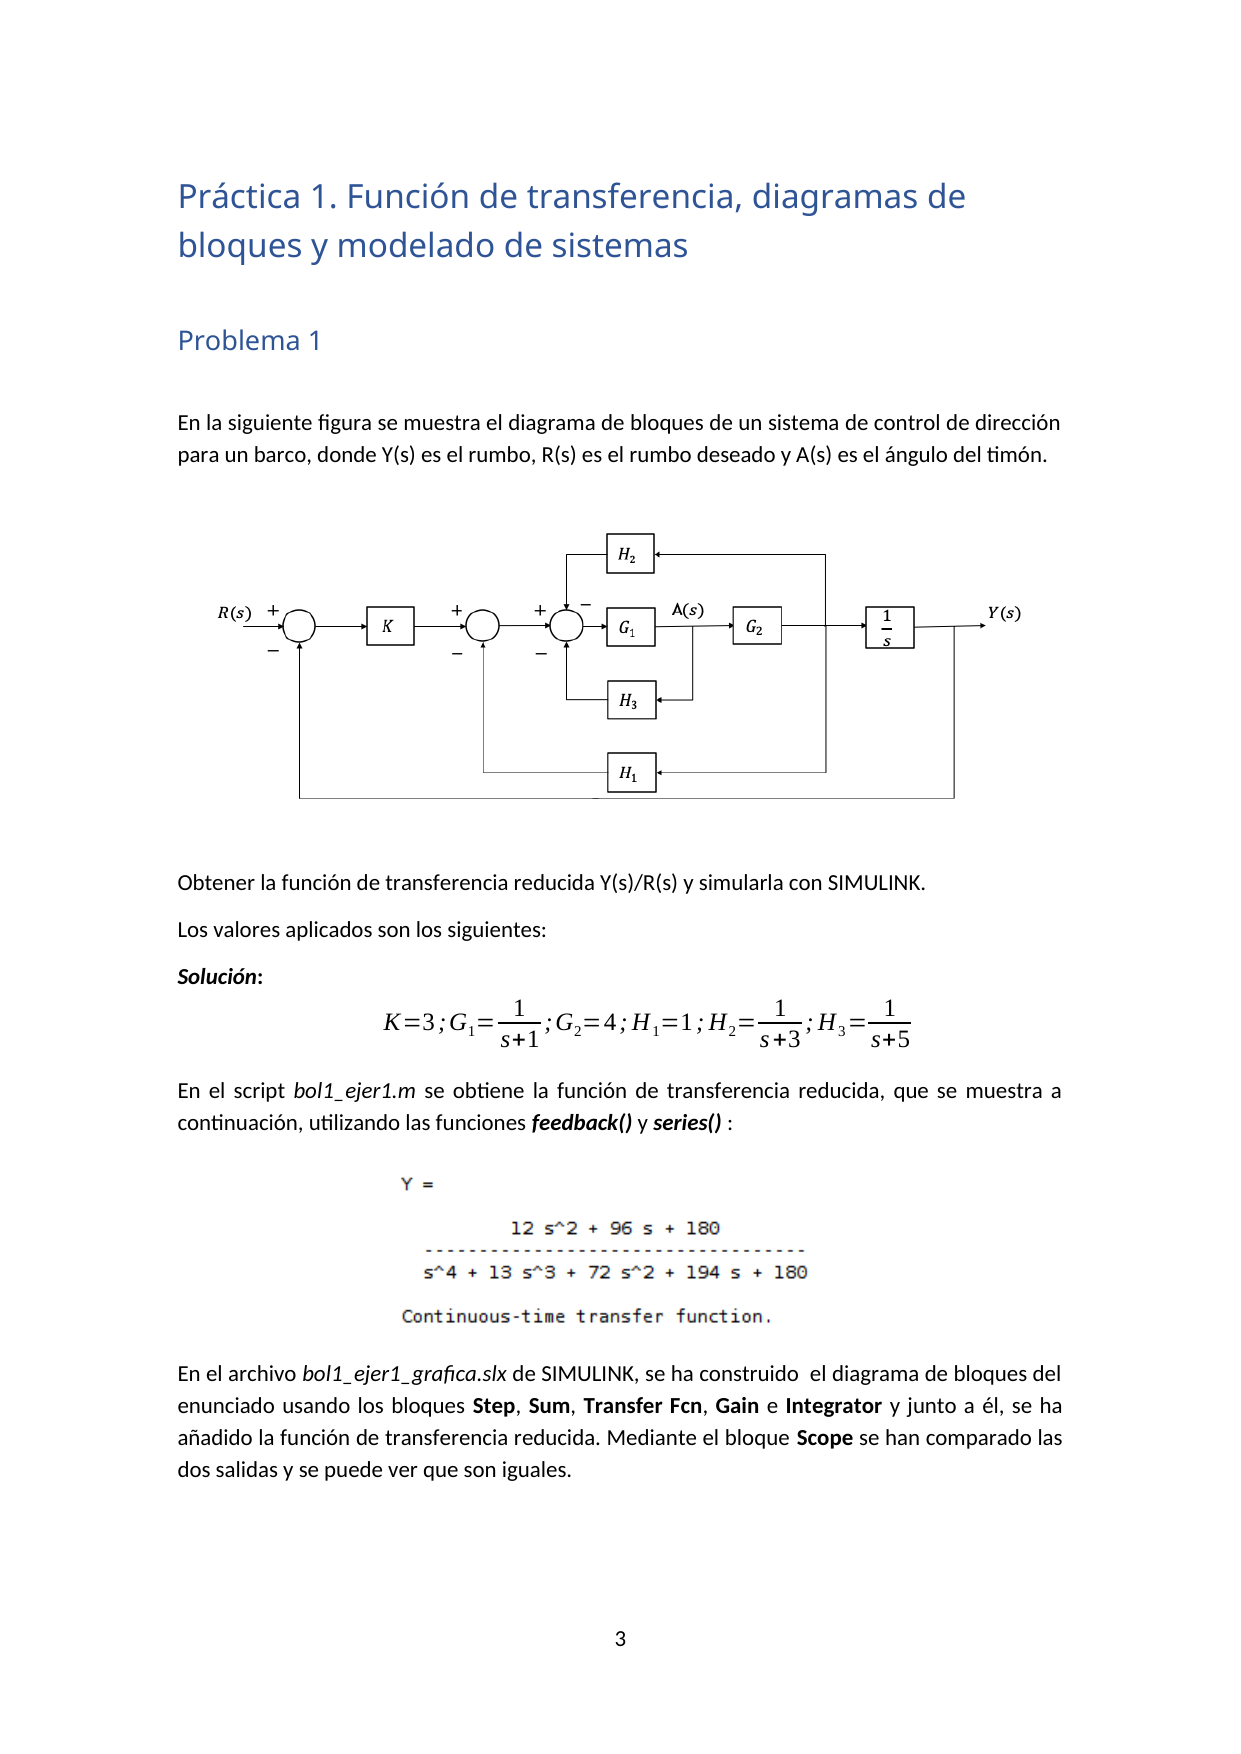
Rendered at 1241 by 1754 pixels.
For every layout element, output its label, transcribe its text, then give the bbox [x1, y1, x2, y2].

text Solución: [177, 962, 1063, 990]
subtitle Práctica 1. Función de transferencia, diagramas de bloques y modelado de sistemas [177, 173, 1063, 267]
picture [400, 1167, 840, 1337]
text En la siguiente figura se muestra el diagrama de bloques de un sistema de control de dirección para un barco, donde Y(s) es el rumbo, R(s) es el rumbo deseado y A(s) es el ángulo del timón. [177, 408, 1063, 468]
text En el script bol1_ejer1.m se obtiene la función de transferencia reducida, que se muestra a continuación, utilizando las funciones feedback() y series() : [177, 1009, 1063, 1136]
text En el archivo bol1_ejer1_grafica.slx de SIMULINK, se ha construido el diagrama de bloques del enunciado usando los bloques Step, Sum, Transfer Fcn, Gain e Integrator y junto a él, se ha añadido la función de transferencia reducida. Mediante el bloque Scope se han comparado las dos salidas y se puede ver que son iguales. [177, 1155, 1063, 1484]
text Obtener la función de transferencia reducida Y(s)/R(s) y simularla con SIMULINK. [177, 868, 1063, 896]
picture [211, 533, 1029, 799]
subtitle Problema 1 [177, 322, 1063, 358]
text Los valores aplicados son los siguientes: [177, 915, 1063, 943]
